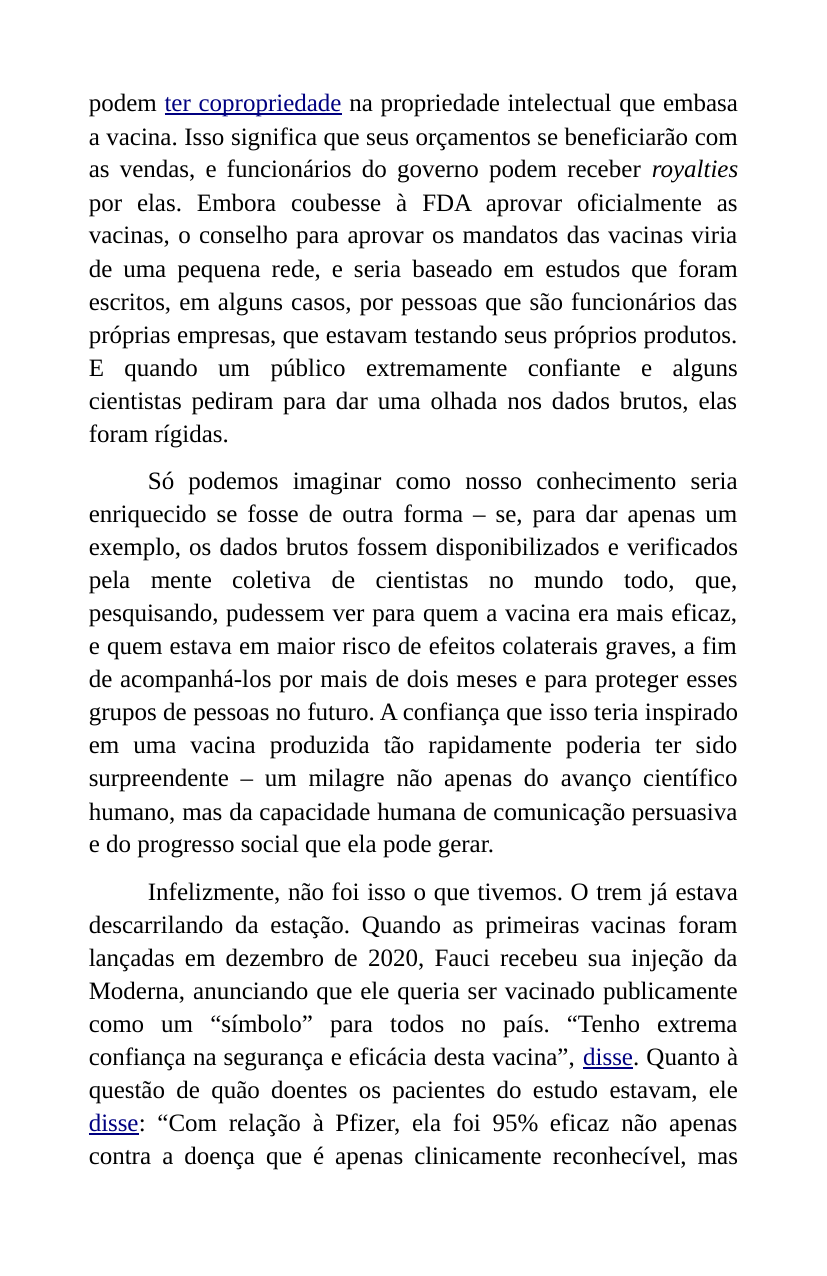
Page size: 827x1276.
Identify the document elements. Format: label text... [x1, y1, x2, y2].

text Só podemos imaginar como nosso conhecimento seria enriquecido se fosse de outra forma – se, para dar apenas um exemplo, os dados brutos fossem disponibilizados e verificados pela mente coletiva de cientistas no mundo todo, que, pesquisando, pudessem ver para quem a vacina era mais eficaz, e quem estava em maior risco de efeitos colaterais graves, a fim de acompanhá-los por mais de dois meses e para proteger esses grupos de pessoas no futuro. A confiança que isso teria inspirado em uma vacina produzida tão rapidamente poderia ter sido surpreendente – um milagre não apenas do avanço científico humano, mas da capacidade humana de comunicação persuasiva e do progresso social que ela pode gerar. [88, 466, 738, 858]
text Infelizmente, não foi isso o que tivemos. O trem já estava descarrilando da estação. Quando as primeiras vacinas foram lançadas em dezembro de 2020, Fauci recebeu sua injeção da Moderna, anunciando que ele queria ser vacinado publicamente como um “símbolo” para todos no país. “Tenho extrema confiança na segurança e eficácia desta vacina”, disse. Quanto à questão de quão doentes os pacientes do estudo estavam, ele disse: “Com relação à Pfizer, ela foi 95% eficaz não apenas contra a doença que é apenas clinicamente reconhecível, mas [88, 877, 738, 1170]
text podem ter copropriedade na propriedade intelectual que embasa a vacina. Isso significa que seus orçamentos se beneficiarão com as vendas, e funcionários do governo podem receber royalties por elas. Embora coubesse à FDA aprovar oficialmente as vacinas, o conselho para aprovar os mandatos das vacinas viria de uma pequena rede, e seria baseado em estudos que foram escritos, em alguns casos, por pessoas que são funcionários das próprias empresas, que estavam testando seus próprios produtos. E quando um público extremamente confiante e alguns cientistas pediram para dar uma olhada nos dados brutos, elas foram rígidas. [88, 88, 738, 447]
